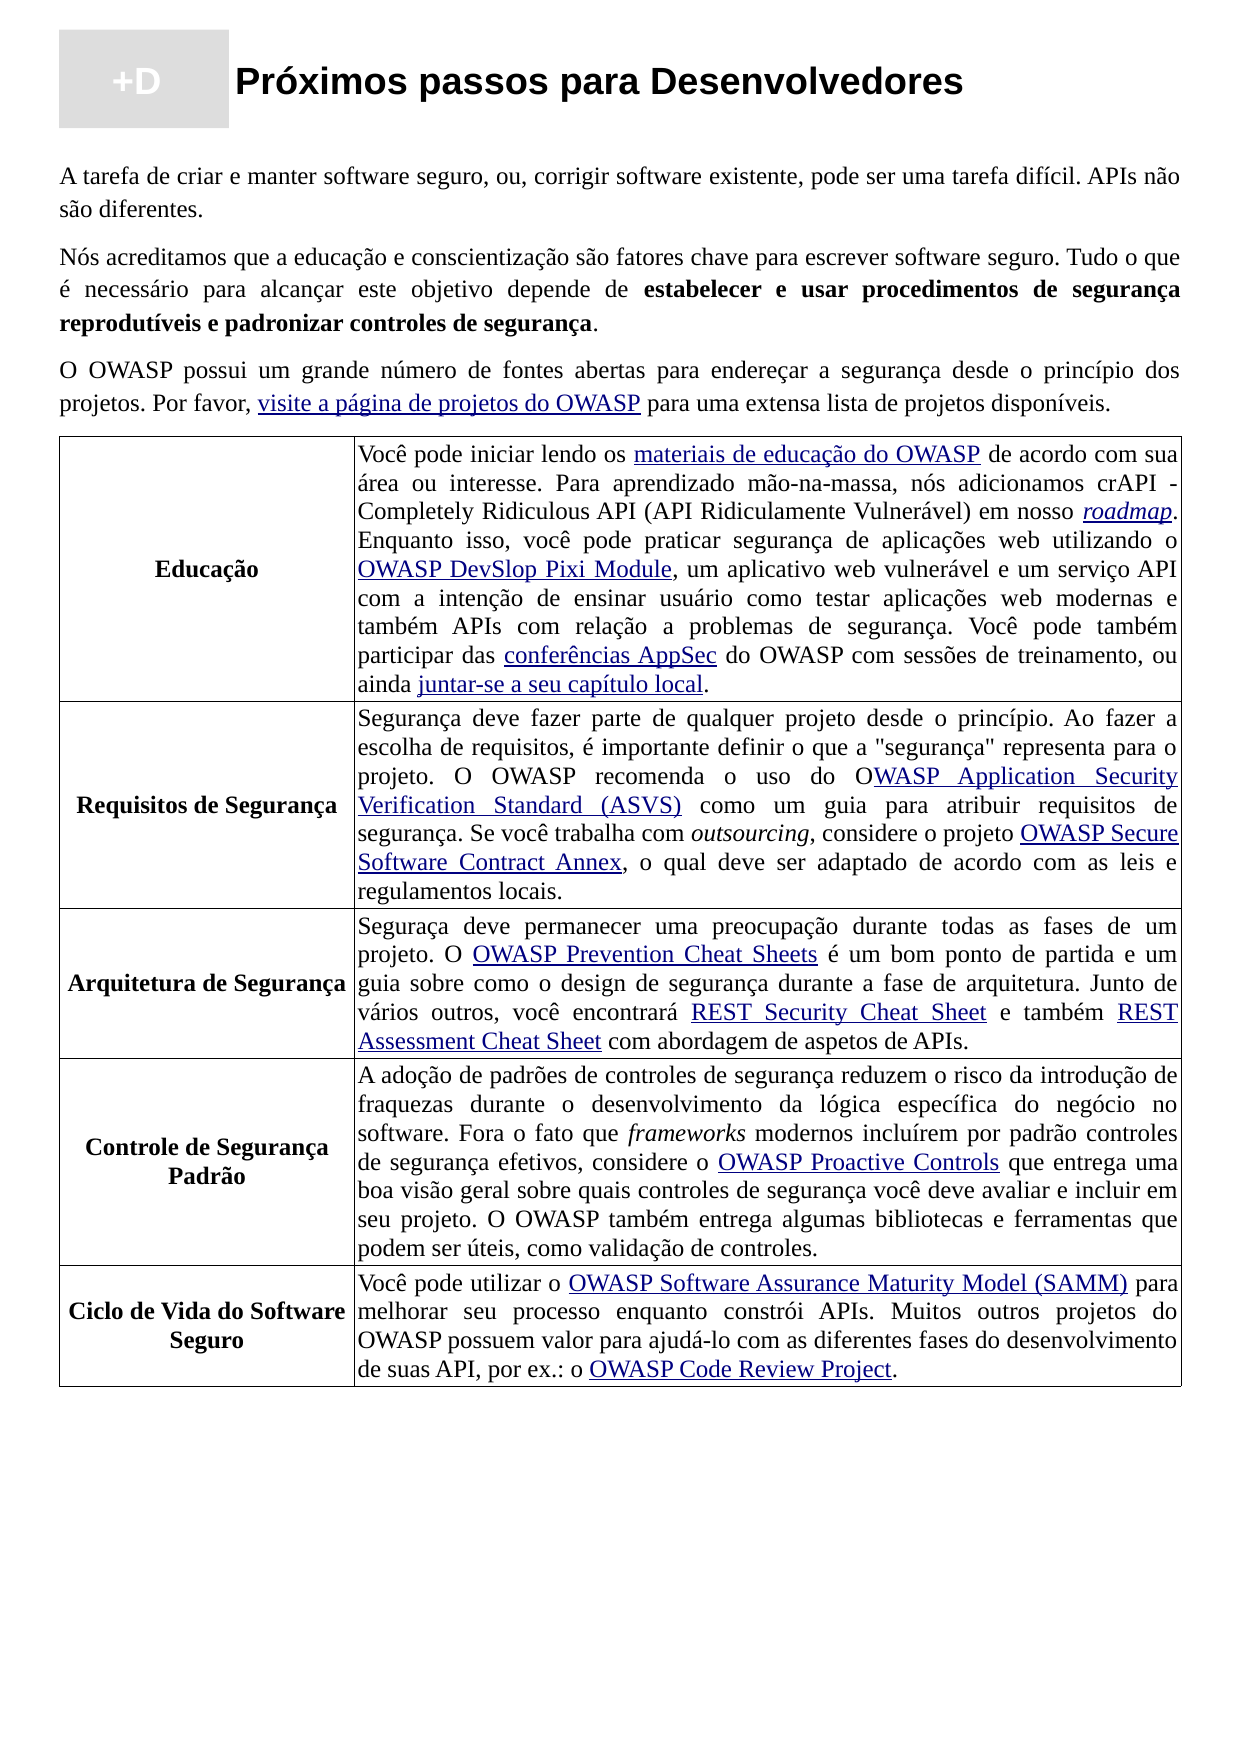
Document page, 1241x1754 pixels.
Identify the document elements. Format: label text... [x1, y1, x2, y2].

text O OWASP possui um grande número de fontes abertas para endereçar a segurança desde o princípio dos projetos. Por favor, visite a página de projetos do OWASP para uma extensa lista de projetos disponíveis. [59, 355, 1181, 417]
text Nós acreditamos que a educação e conscientização são fatores chave para escrever software seguro. Tudo o que é necessário para alcançar este objetivo depende de estabelecer e usar procedimentos de segurança reprodutíveis e padronizar controles de segurança. [59, 242, 1181, 336]
table_cell A adoção de padrões de controles de segurança reduzem o risco da introdução de fraquezas durante o desenvolvimento da lógica específica do negócio no software. Fora o fato que frameworks modernos incluírem por padrão controles de segurança efetivos, considere o OWASP Proactive Controls que entrega uma boa visão geral sobre quais controles de segurança você deve avaliar e incluir em seu projeto. O OWASP também entrega algumas bibliotecas e ferramentas que podem ser úteis, como validação de controles. [355, 1059, 1181, 1264]
table_header Você pode iniciar lendo os materiais de educação do OWASP de acordo com sua área ou interesse. Para aprendizado mão-na-massa, nós adicionamos crAPI - Completely Ridiculous API (API Ridiculamente Vulnerável) em nosso roadmap. Enquanto isso, você pode praticar segurança de aplicações web utilizando o OWASP DevSlop Pixi Module, um aplicativo web vulnerável e um serviço API com a intenção de ensinar usuário como testar aplicações web modernas e também APIs com relação a problemas de segurança. Você pode também participar das conferências AppSec do OWASP com sessões de treinamento, ou ainda juntar-se a seu capítulo local. [355, 437, 1181, 701]
table_cell Você pode utilizar o OWASP Software Assurance Maturity Model (SAMM) para melhorar seu processo enquanto constrói APIs. Muitos outros projetos do OWASP possuem valor para ajudá-lo com as diferentes fases do desenvolvimento de suas API, por ex.: o OWASP Code Review Project. [355, 1266, 1181, 1386]
table_cell Controle de Segurança Padrão [60, 1059, 354, 1264]
table_cell Ciclo de Vida do Software Seguro [60, 1266, 354, 1386]
table_cell Segurança deve fazer parte de qualquer projeto desde o princípio. Ao fazer a escolha de requisitos, é importante definir o que a "segurança" representa para o projeto. O OWASP recomenda o uso do OWASP Application Security Verification Standard (ASVS) como um guia para atribuir requisitos de segurança. Se você trabalha com outsourcing, considere o projeto OWASP Secure Software Contract Annex, o qual deve ser adaptado de acordo com as leis e regulamentos locais. [355, 702, 1181, 908]
table_cell Requisitos de Segurança [60, 702, 354, 908]
table_header Educação [60, 437, 354, 701]
text A tarefa de criar e manter software seguro, ou, corrigir software existente, pode ser uma tarefa difícil. APIs não são diferentes. [59, 161, 1181, 223]
table_cell Seguraça deve permanecer uma preocupação durante todas as fases de um projeto. O OWASP Prevention Cheat Sheets é um bom ponto de partida e um guia sobre como o design de segurança durante a fase de arquitetura. Junto de vários outros, você encontrará REST Security Cheat Sheet e também REST Assessment Cheat Sheet com abordagem de aspetos de APIs. [355, 909, 1181, 1057]
table_cell Arquitetura de Segurança [60, 909, 354, 1057]
